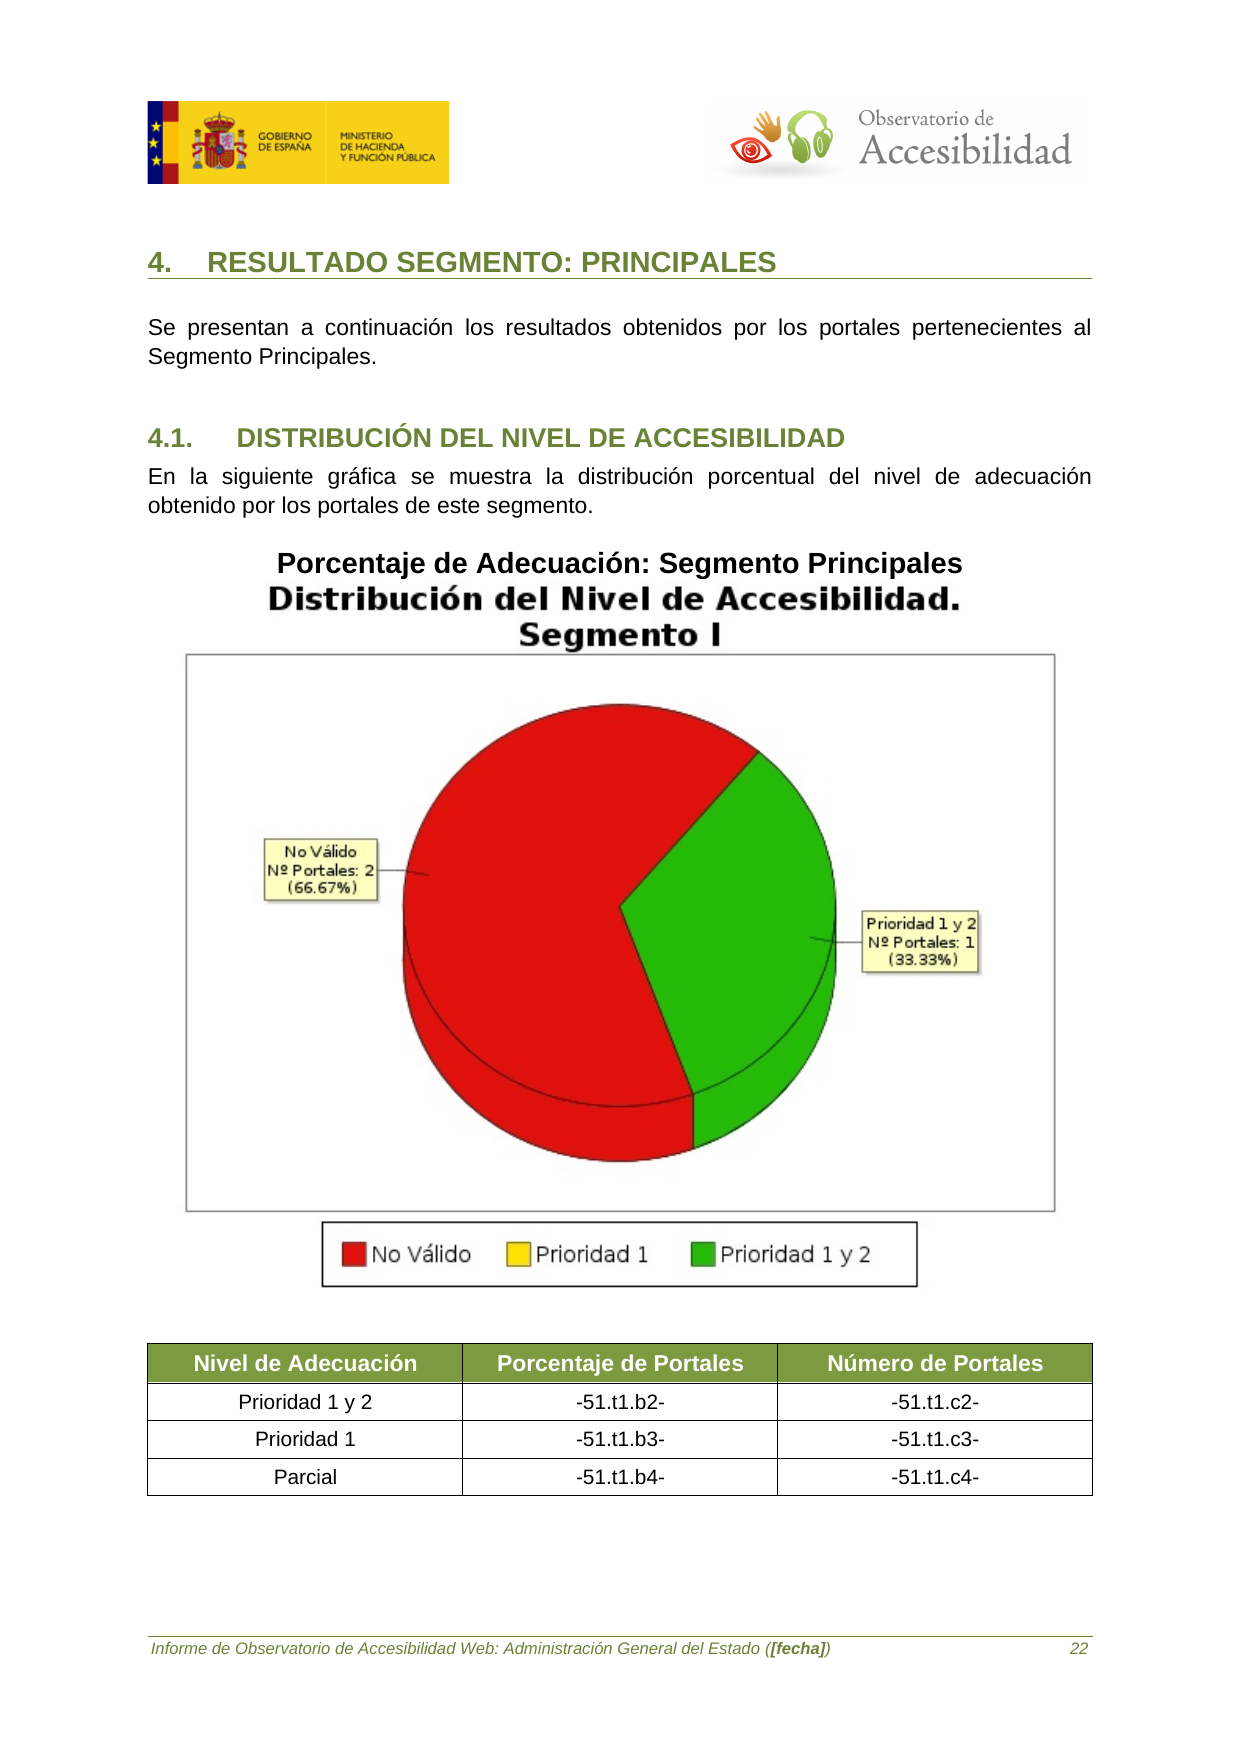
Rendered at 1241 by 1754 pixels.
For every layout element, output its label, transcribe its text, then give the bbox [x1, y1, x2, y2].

subtitle Distribución del nivel de accesibilidad [148, 422, 1092, 453]
picture [147, 101, 450, 184]
text En la siguiente gráfica se muestra la distribución porcentual del nivel de adecuación obtenido por los portales de este segmento. [148, 463, 1092, 518]
text Se presentan a continuación los resultados obtenidos por los portales pertenecientes al Segmento Principales. [148, 314, 1092, 369]
table_header Nivel de Adecuación [148, 1344, 462, 1382]
table_cell Prioridad 1 y 2 [148, 1384, 462, 1420]
subtitle Resultado Segmento: Principales [148, 245, 1092, 278]
table_cell Parcial [148, 1459, 462, 1495]
picture [178, 579, 1062, 1289]
table_cell -51.t1.c2- [778, 1384, 1092, 1420]
picture [710, 101, 1086, 184]
table_header Número de Portales [778, 1344, 1092, 1382]
table_cell -51.t1.c4- [778, 1459, 1092, 1495]
table_cell -51.t1.b2- [463, 1384, 777, 1420]
table_cell -51.t1.c3- [778, 1421, 1092, 1457]
table_cell -51.t1.b4- [463, 1459, 777, 1495]
table_cell Prioridad 1 [148, 1421, 462, 1457]
text Porcentaje de Adecuación: Segmento Principales [148, 546, 1092, 579]
table_cell -51.t1.b3- [463, 1421, 777, 1457]
table_header Porcentaje de Portales [463, 1344, 777, 1382]
